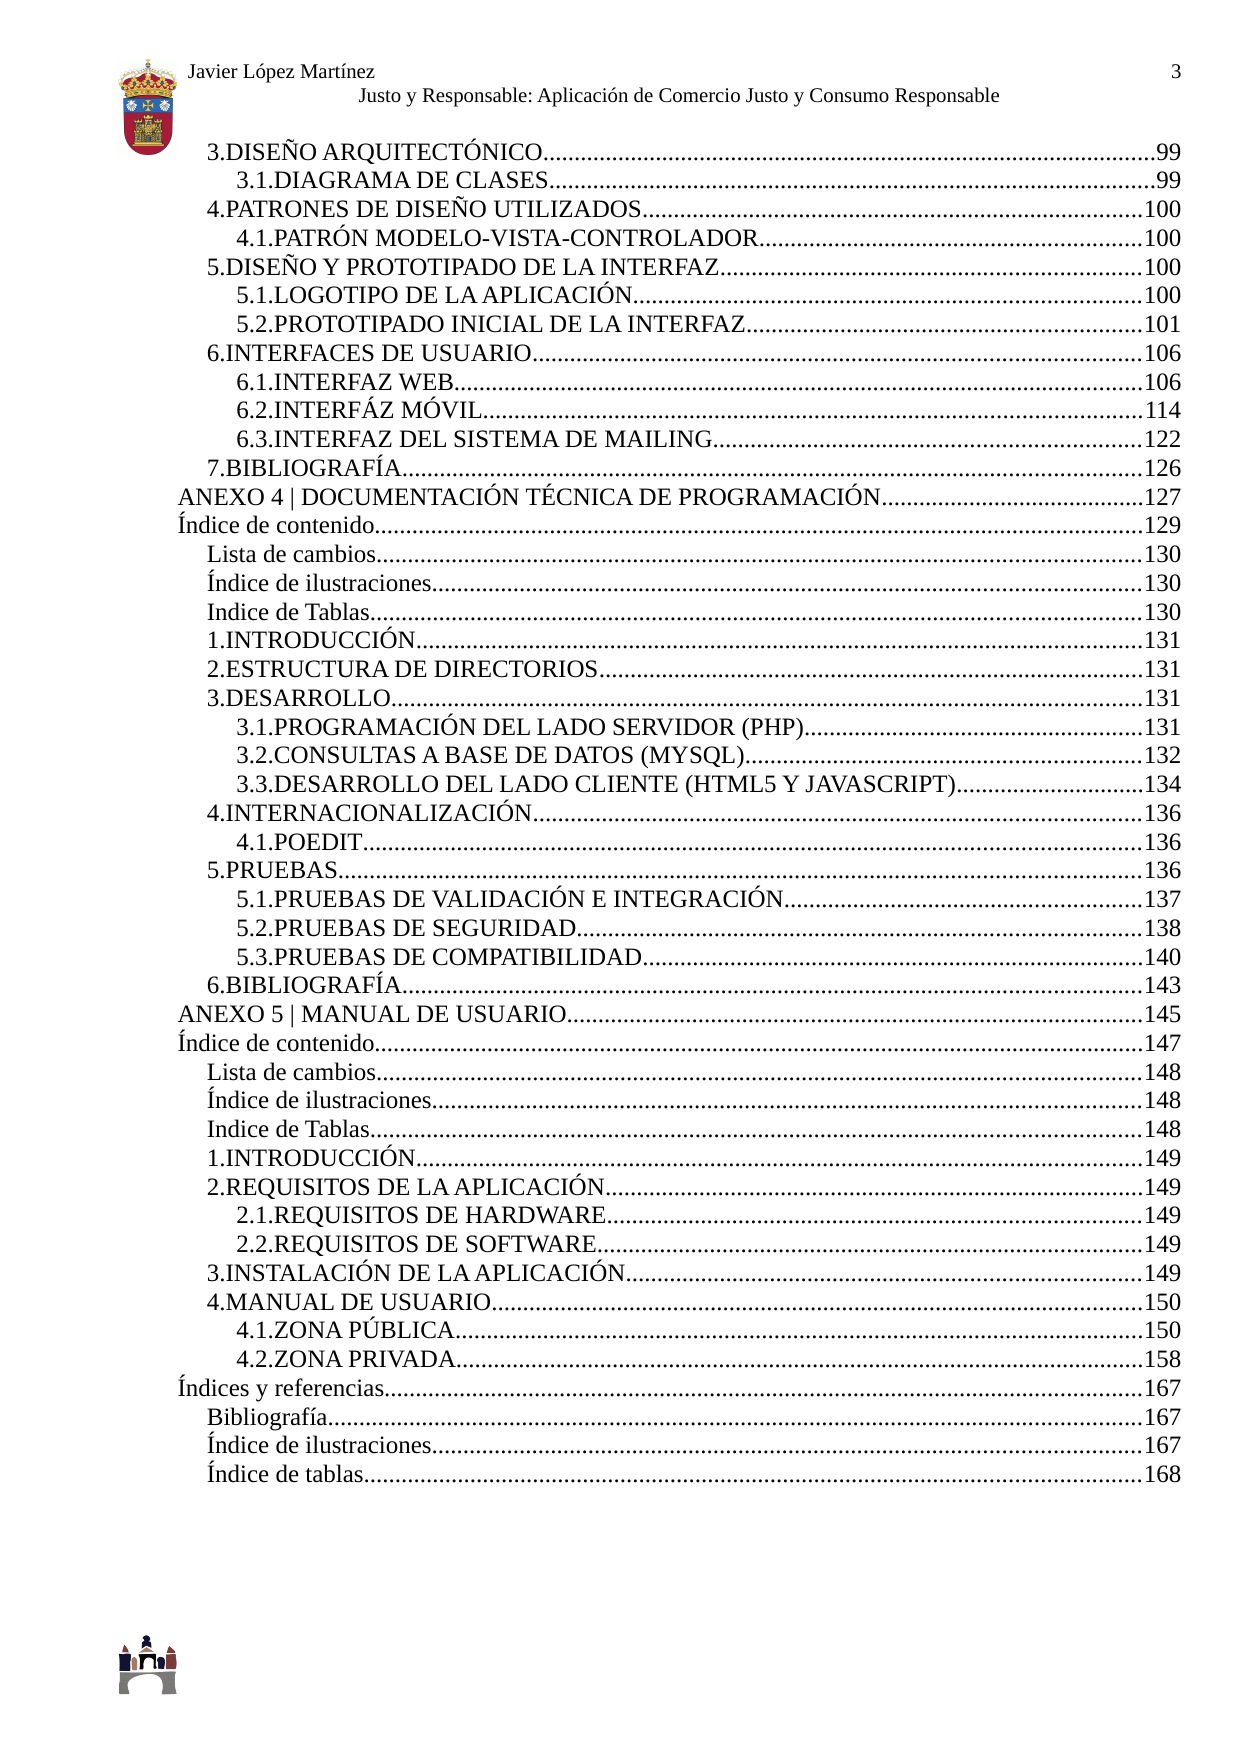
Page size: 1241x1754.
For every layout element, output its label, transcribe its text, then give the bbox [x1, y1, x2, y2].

text 2.REQUISITOS DE LA APLICACIÓN 149 [207, 1172, 1181, 1200]
text 6.INTERFACES DE USUARIO 106 [207, 338, 1181, 367]
text 4.INTERNACIONALIZACIÓN 136 [207, 798, 1181, 827]
text Índice de contenido 147 [177, 1028, 1181, 1057]
text 6.BIBLIOGRAFÍA 143 [207, 970, 1181, 999]
text 2.1.REQUISITOS DE HARDWARE 149 [236, 1200, 1181, 1229]
text Índice de contenido 129 [177, 510, 1181, 539]
text 6.1.INTERFAZ WEB 106 [236, 367, 1181, 395]
text 5.2.PRUEBAS DE SEGURIDAD 138 [236, 913, 1181, 942]
text 3.1.DIAGRAMA DE CLASES 99 [236, 165, 1181, 194]
text ANEXO 4 | DOCUMENTACIÓN TÉCNICA DE PROGRAMACIÓN 127 [177, 482, 1181, 510]
text 4.1.ZONA PÚBLICA 150 [236, 1315, 1181, 1344]
text 4.MANUAL DE USUARIO 150 [207, 1287, 1181, 1315]
text 3.DESARROLLO 131 [207, 683, 1181, 712]
text Índice de ilustraciones 148 [207, 1085, 1181, 1114]
text 2.2.REQUISITOS DE SOFTWARE 149 [236, 1229, 1181, 1258]
text Índice de ilustraciones 130 [207, 568, 1181, 597]
text Indice de Tablas 148 [207, 1114, 1181, 1143]
text Índice de ilustraciones 167 [207, 1430, 1181, 1459]
text 2.ESTRUCTURA DE DIRECTORIOS 131 [207, 654, 1181, 683]
text 5.1.PRUEBAS DE VALIDACIÓN E INTEGRACIÓN 137 [236, 884, 1181, 913]
text Lista de cambios 130 [207, 539, 1181, 568]
text Bibliografía 167 [207, 1402, 1181, 1430]
text 5.DISEÑO Y PROTOTIPADO DE LA INTERFAZ 100 [207, 252, 1181, 280]
text Índices y referencias 167 [177, 1373, 1181, 1402]
text 3.DISEÑO ARQUITECTÓNICO 99 [207, 137, 1181, 165]
text 6.2.INTERFÁZ MÓVIL 114 [236, 395, 1181, 424]
text 6.3.INTERFAZ DEL SISTEMA DE MAILING 122 [236, 424, 1181, 453]
text 4.1.PATRÓN MODELO-VISTA-CONTROLADOR 100 [236, 223, 1181, 252]
text 5.PRUEBAS 136 [207, 855, 1181, 884]
text Indice de Tablas 130 [207, 597, 1181, 625]
text Índice de tablas 168 [207, 1459, 1181, 1488]
text 4.PATRONES DE DISEÑO UTILIZADOS 100 [207, 194, 1181, 223]
text 1.INTRODUCCIÓN 131 [207, 625, 1181, 654]
text 1.INTRODUCCIÓN 149 [207, 1143, 1181, 1172]
text 4.2.ZONA PRIVADA 158 [236, 1344, 1181, 1373]
text 5.3.PRUEBAS DE COMPATIBILIDAD 140 [236, 942, 1181, 970]
text 3.1.PROGRAMACIÓN DEL LADO SERVIDOR (PHP) 131 [236, 712, 1181, 740]
text 3.2.CONSULTAS A BASE DE DATOS (MYSQL) 132 [236, 740, 1181, 769]
text 5.1.LOGOTIPO DE LA APLICACIÓN 100 [236, 280, 1181, 309]
text 3.INSTALACIÓN DE LA APLICACIÓN 149 [207, 1258, 1181, 1287]
picture [118, 59, 178, 155]
text ANEXO 5 | MANUAL DE USUARIO 145 [177, 999, 1181, 1028]
text 7.BIBLIOGRAFÍA 126 [207, 453, 1181, 482]
text 5.2.PROTOTIPADO INICIAL DE LA INTERFAZ 101 [236, 309, 1181, 338]
picture [118, 1634, 178, 1695]
text 3.3.DESARROLLO DEL LADO CLIENTE (HTML5 Y JAVASCRIPT) 134 [236, 769, 1181, 798]
text Lista de cambios 148 [207, 1057, 1181, 1085]
text 4.1.POEDIT 136 [236, 827, 1181, 855]
